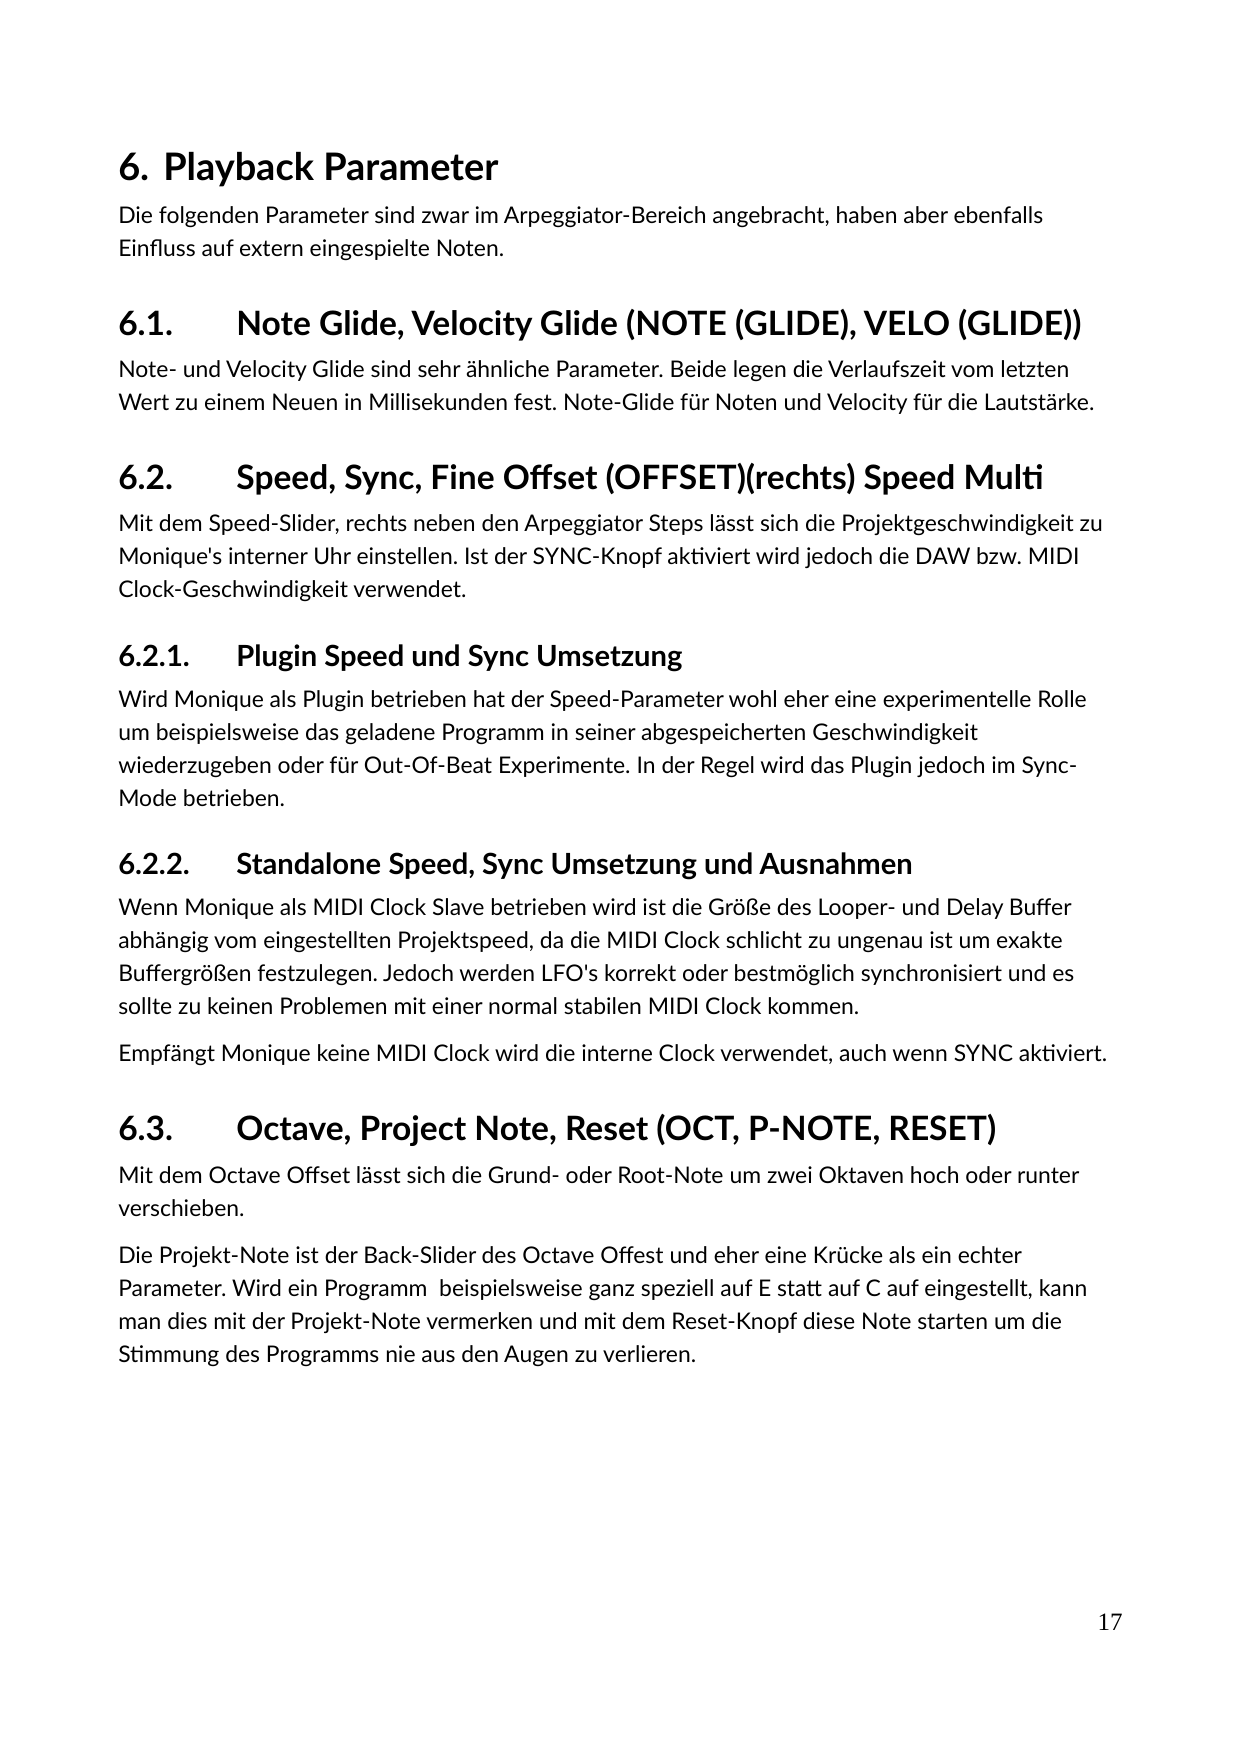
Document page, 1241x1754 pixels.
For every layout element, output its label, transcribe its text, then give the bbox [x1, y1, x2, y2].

text Die Projekt-Note ist der Back-Slider des Octave Offest und eher eine Krücke als ein echter Parameter. Wird ein Programm beispielsweise ganz speziell auf E statt auf C auf eingestellt, kann man dies mit der Projekt-Note vermerken und mit dem Reset-Knopf diese Note starten um die Stimmung des Programms nie aus den Augen zu verlieren. [118, 1241, 1122, 1367]
text Mit dem Octave Offset lässt sich die Grund- oder Root-Note um zwei Oktaven hoch oder runter verschieben. [118, 1160, 1122, 1221]
subtitle Standalone Speed, Sync Umsetzung und Ausnahmen [118, 846, 1122, 881]
text Empfängt Monique keine MIDI Clock wird die interne Clock verwendet, auch wenn SYNC aktiviert. [118, 1039, 1122, 1067]
text Mit dem Speed-Slider, rechts neben den Arpeggiator Steps lässt sich die Projektgeschwindigkeit zu Monique's interner Uhr einstellen. Ist der SYNC-Knopf aktiviert wird jedoch die DAW bzw. MIDI Clock-Geschwindigkeit verwendet. [118, 509, 1122, 603]
text Wird Monique als Plugin betrieben hat der Speed-Parameter wohl eher eine experimentelle Rolle um beispielsweise das geladene Programm in seiner abgespeicherten Geschwindigkeit wiederzugeben oder für Out-Of-Beat Experimente. In der Regel wird das Plugin jedoch im Sync-Mode betrieben. [118, 685, 1122, 811]
subtitle Plugin Speed und Sync Umsetzung [118, 637, 1122, 672]
subtitle Speed, Sync, Fine Offset (OFFSET)(rechts) Speed Multi [118, 456, 1122, 497]
text Die folgenden Parameter sind zwar im Arpeggiator-Bereich angebracht, haben aber ebenfalls Einfluss auf extern eingespielte Noten. [118, 201, 1122, 262]
subtitle Playback Parameter [118, 143, 1122, 189]
text Wenn Monique als MIDI Clock Slave betrieben wird ist die Größe des Looper- und Delay Buffer abhängig vom eingestellten Projektspeed, da die MIDI Clock schlicht zu ungenau ist um exakte Buffergrößen festzulegen. Jedoch werden LFO's korrekt oder bestmöglich synchronisiert und es sollte zu keinen Problemen mit einer normal stabilen MIDI Clock kommen. [118, 893, 1122, 1019]
subtitle Note Glide, Velocity Glide (NOTE (GLIDE), VELO (GLIDE)) [118, 302, 1122, 343]
text Note- und Velocity Glide sind sehr ähnliche Parameter. Beide legen die Verlaufszeit vom letzten Wert zu einem Neuen in Millisekunden fest. Note-Glide für Noten und Velocity für die Lautstärke. [118, 355, 1122, 416]
subtitle Octave, Project Note, Reset (OCT, P-NOTE, RESET) [118, 1108, 1122, 1148]
